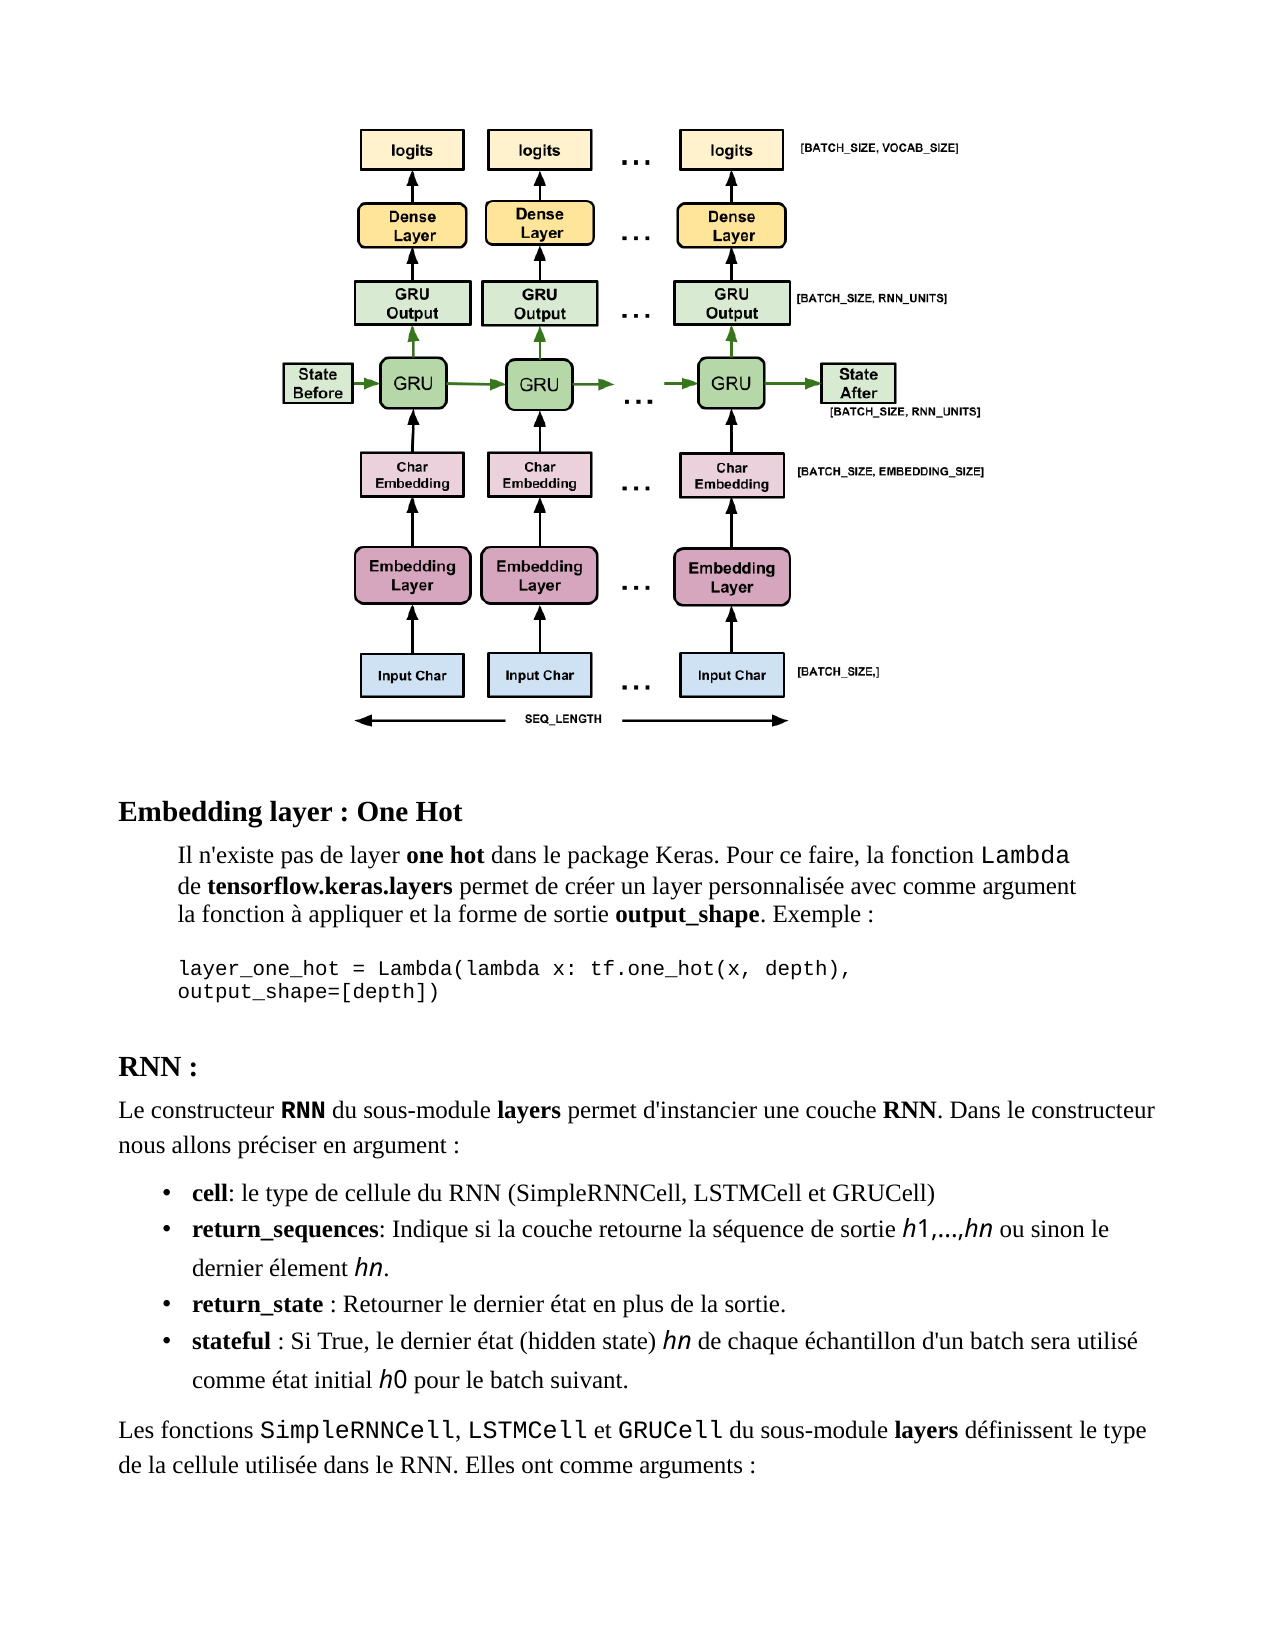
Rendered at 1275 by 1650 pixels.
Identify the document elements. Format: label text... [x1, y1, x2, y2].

list return_sequences: Indique si la couche retourne la séquence de sortie h1,...,hn ou sinon le dernier élement hn. [162, 1211, 1157, 1284]
subtitle RNN : [118, 1049, 1157, 1083]
list cell: le type de cellule du RNN (SimpleRNNCell, LSTMCell et GRUCell) [162, 1178, 1157, 1207]
text Le constructeur RNN du sous-module layers permet d'instancier une couche RNN. Dans le constructeur nous allons préciser en argument : [118, 1095, 1157, 1159]
list stateful : Si True, le dernier état (hidden state) hn de chaque échantillon d'un batch sera utilisé comme état initial h0 pour le batch suivant. [162, 1322, 1157, 1396]
subtitle Embedding layer : One Hot [118, 794, 1157, 827]
text layer_one_hot = Lambda(lambda x: tf.one_hot(x, depth), output_shape=[depth]) [177, 958, 1098, 1005]
text Les fonctions SimpleRNNCell, LSTMCell et GRUCell du sous-module layers définissent le type de la cellule utilisée dans le RNN. Elles ont comme arguments : [118, 1415, 1157, 1479]
text Il n'existe pas de layer one hot dans le package Keras. Pour ce faire, la fonction Lambda de tensorflow.keras.layers permet de créer un layer personnalisée avec comme argument la fonction à appliquer et la forme de sortie output_shape. Exemple : [177, 840, 1098, 928]
list return_state : Retourner le dernier état en plus de la sortie. [162, 1289, 1157, 1318]
picture [277, 118, 998, 743]
